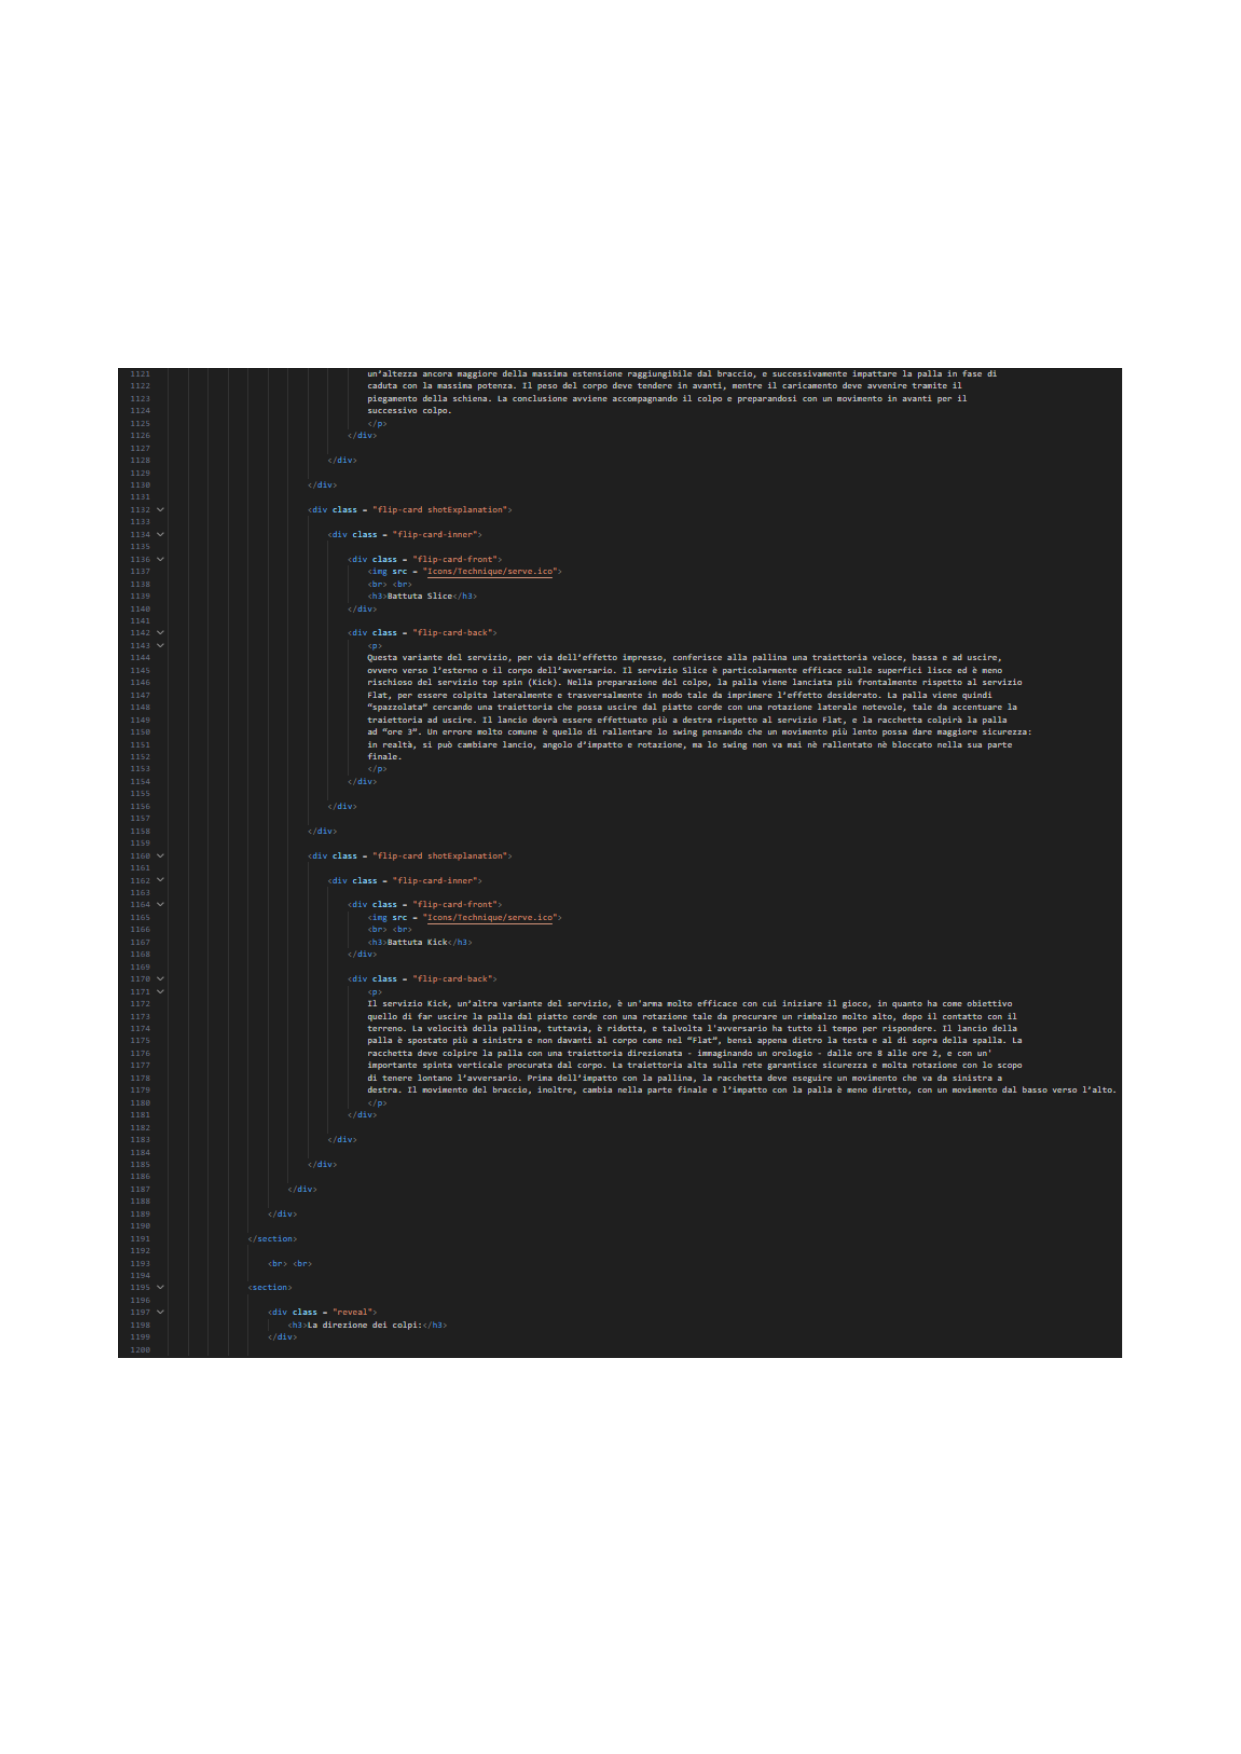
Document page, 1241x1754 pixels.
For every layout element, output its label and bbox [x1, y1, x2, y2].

picture [118, 368, 1123, 1358]
